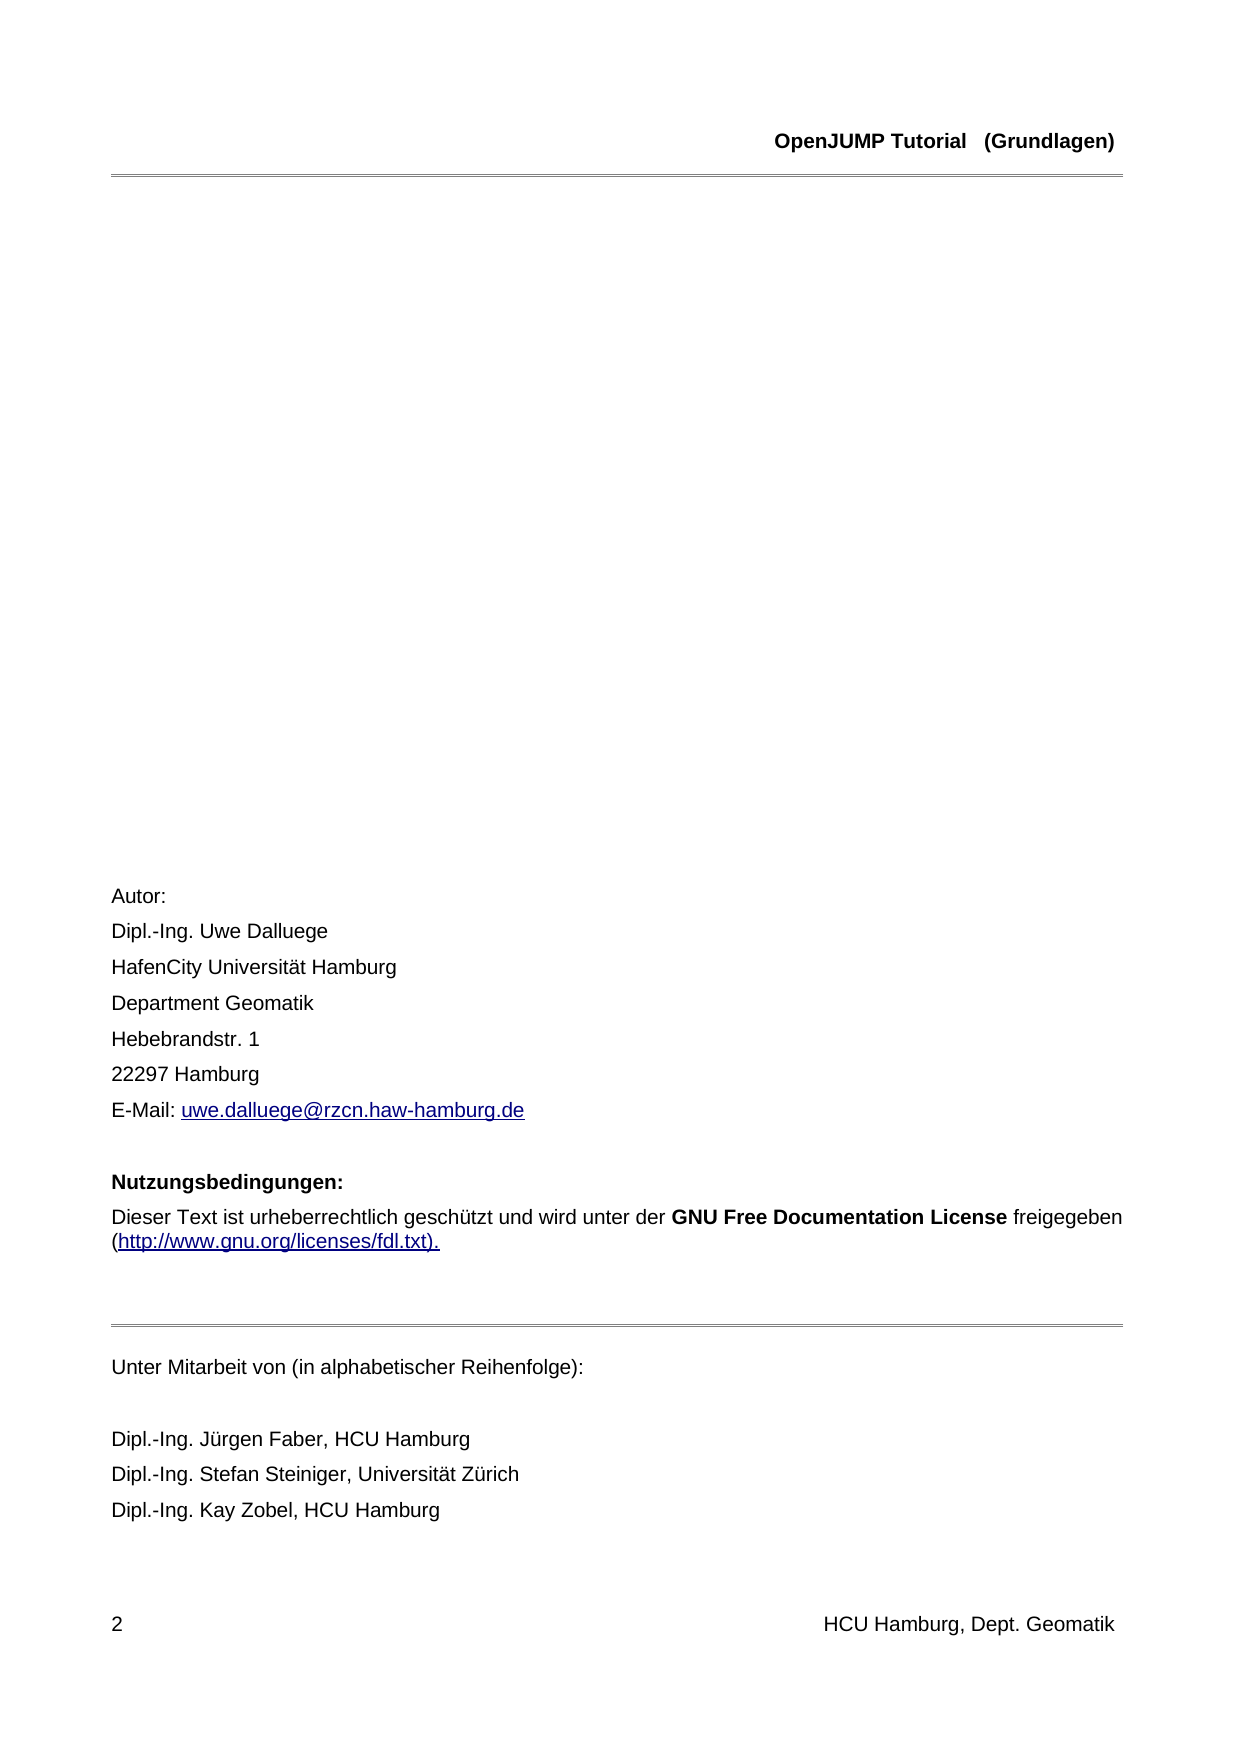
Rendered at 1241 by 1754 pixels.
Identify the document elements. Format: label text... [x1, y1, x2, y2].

text Dieser Text ist urheberrechtlich geschützt und wird unter der GNU Free Documentation License freigegeben (http://www.gnu.org/licenses/fdl.txt). [111, 1206, 1123, 1252]
text Hebebrandstr. 1 [111, 1027, 1123, 1051]
text Autor: [111, 884, 1123, 908]
text E-Mail: uwe.dalluege@rzcn.haw-hamburg.de [111, 1099, 1123, 1122]
text Dipl.-Ing. Stefan Steiniger, Universität Zürich [111, 1463, 1123, 1486]
text Dipl.-Ing. Kay Zobel, HCU Hamburg [111, 1499, 1123, 1522]
text Department Geomatik [111, 992, 1123, 1015]
text Dipl.-Ing. Jürgen Faber, HCU Hamburg [111, 1427, 1123, 1450]
text HafenCity Universität Hamburg [111, 956, 1123, 979]
text 22297 Hamburg [111, 1063, 1123, 1086]
text Nutzungsbedingungen: [111, 1170, 1123, 1193]
text Dipl.-Ing. Uwe Dalluege [111, 920, 1123, 943]
text Unter Mitarbeit von (in alphabetischer Reihenfolge): [111, 1356, 1123, 1379]
